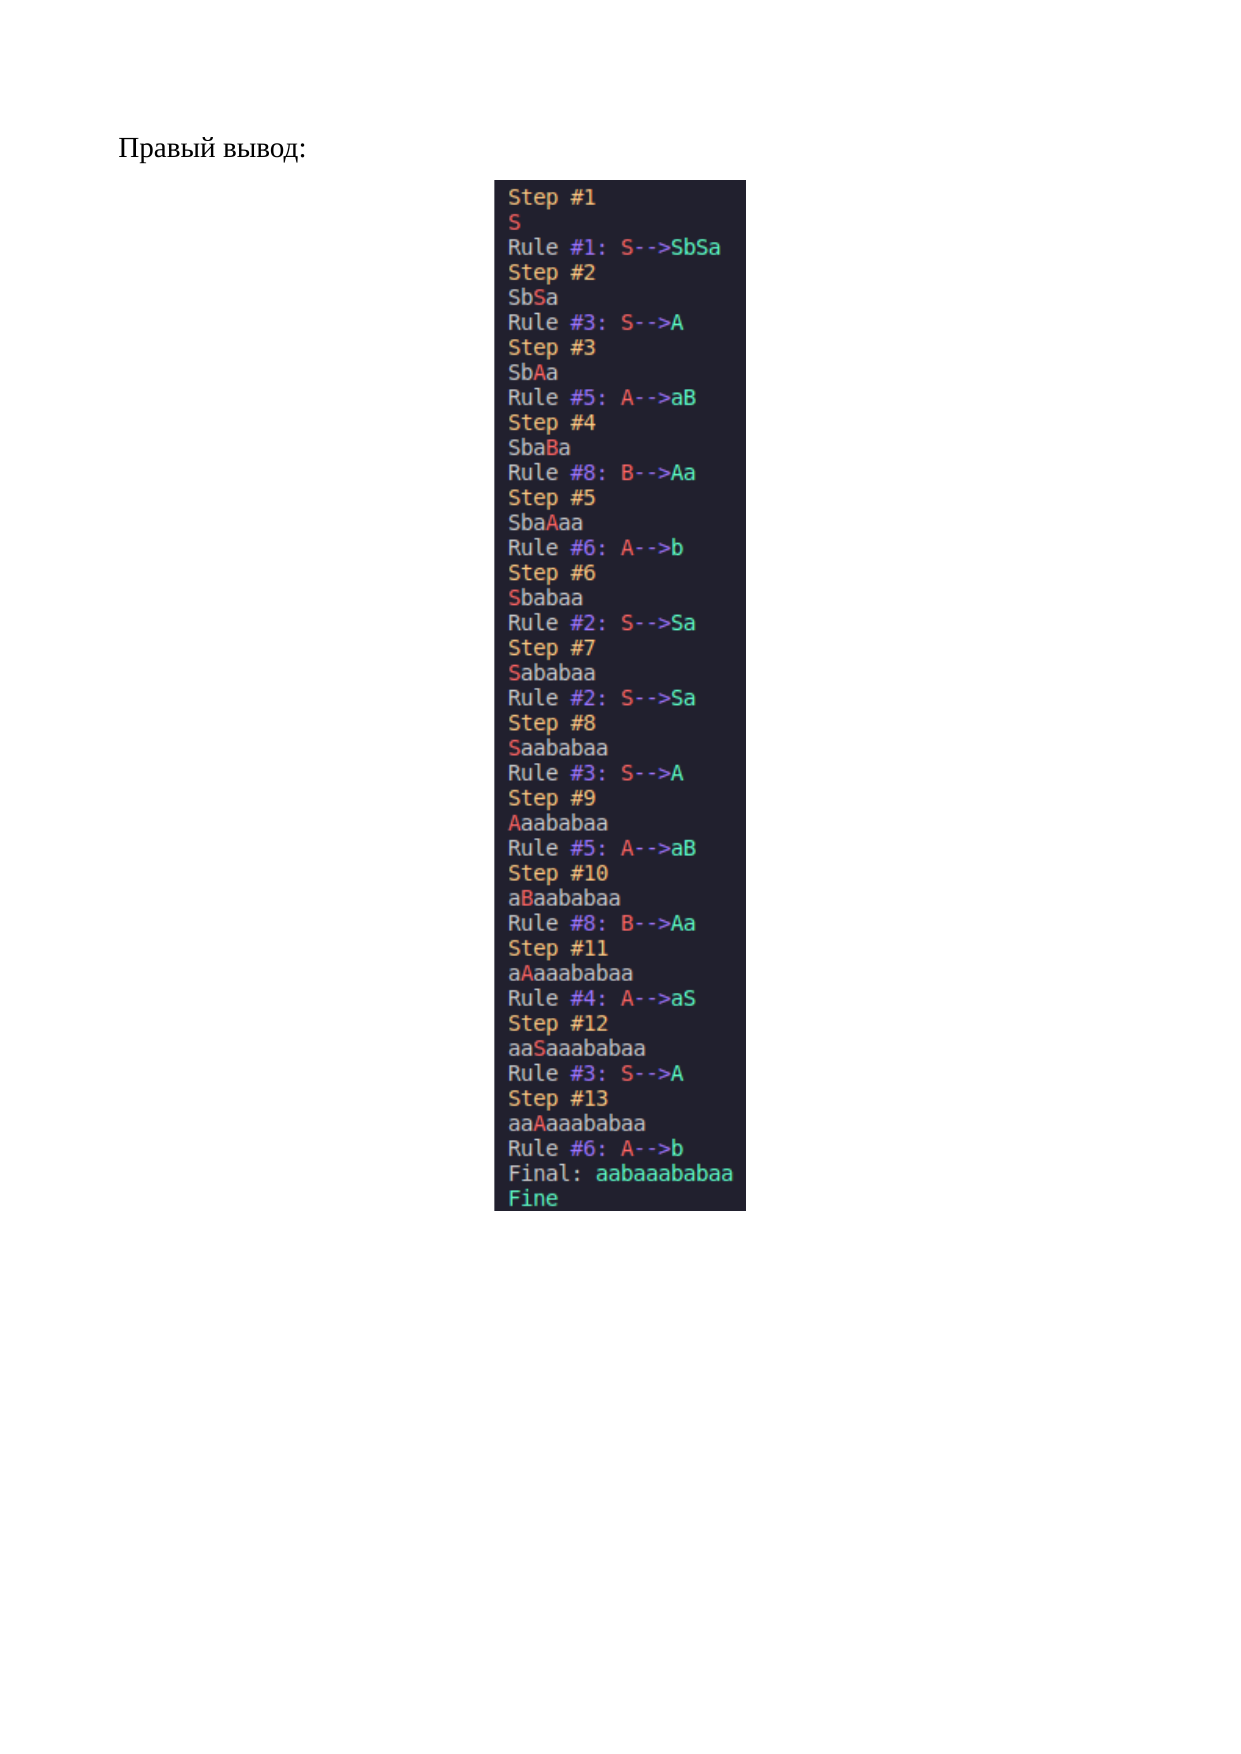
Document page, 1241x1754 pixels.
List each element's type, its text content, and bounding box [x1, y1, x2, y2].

text Правый вывод: [118, 131, 1122, 164]
picture [494, 180, 746, 1211]
